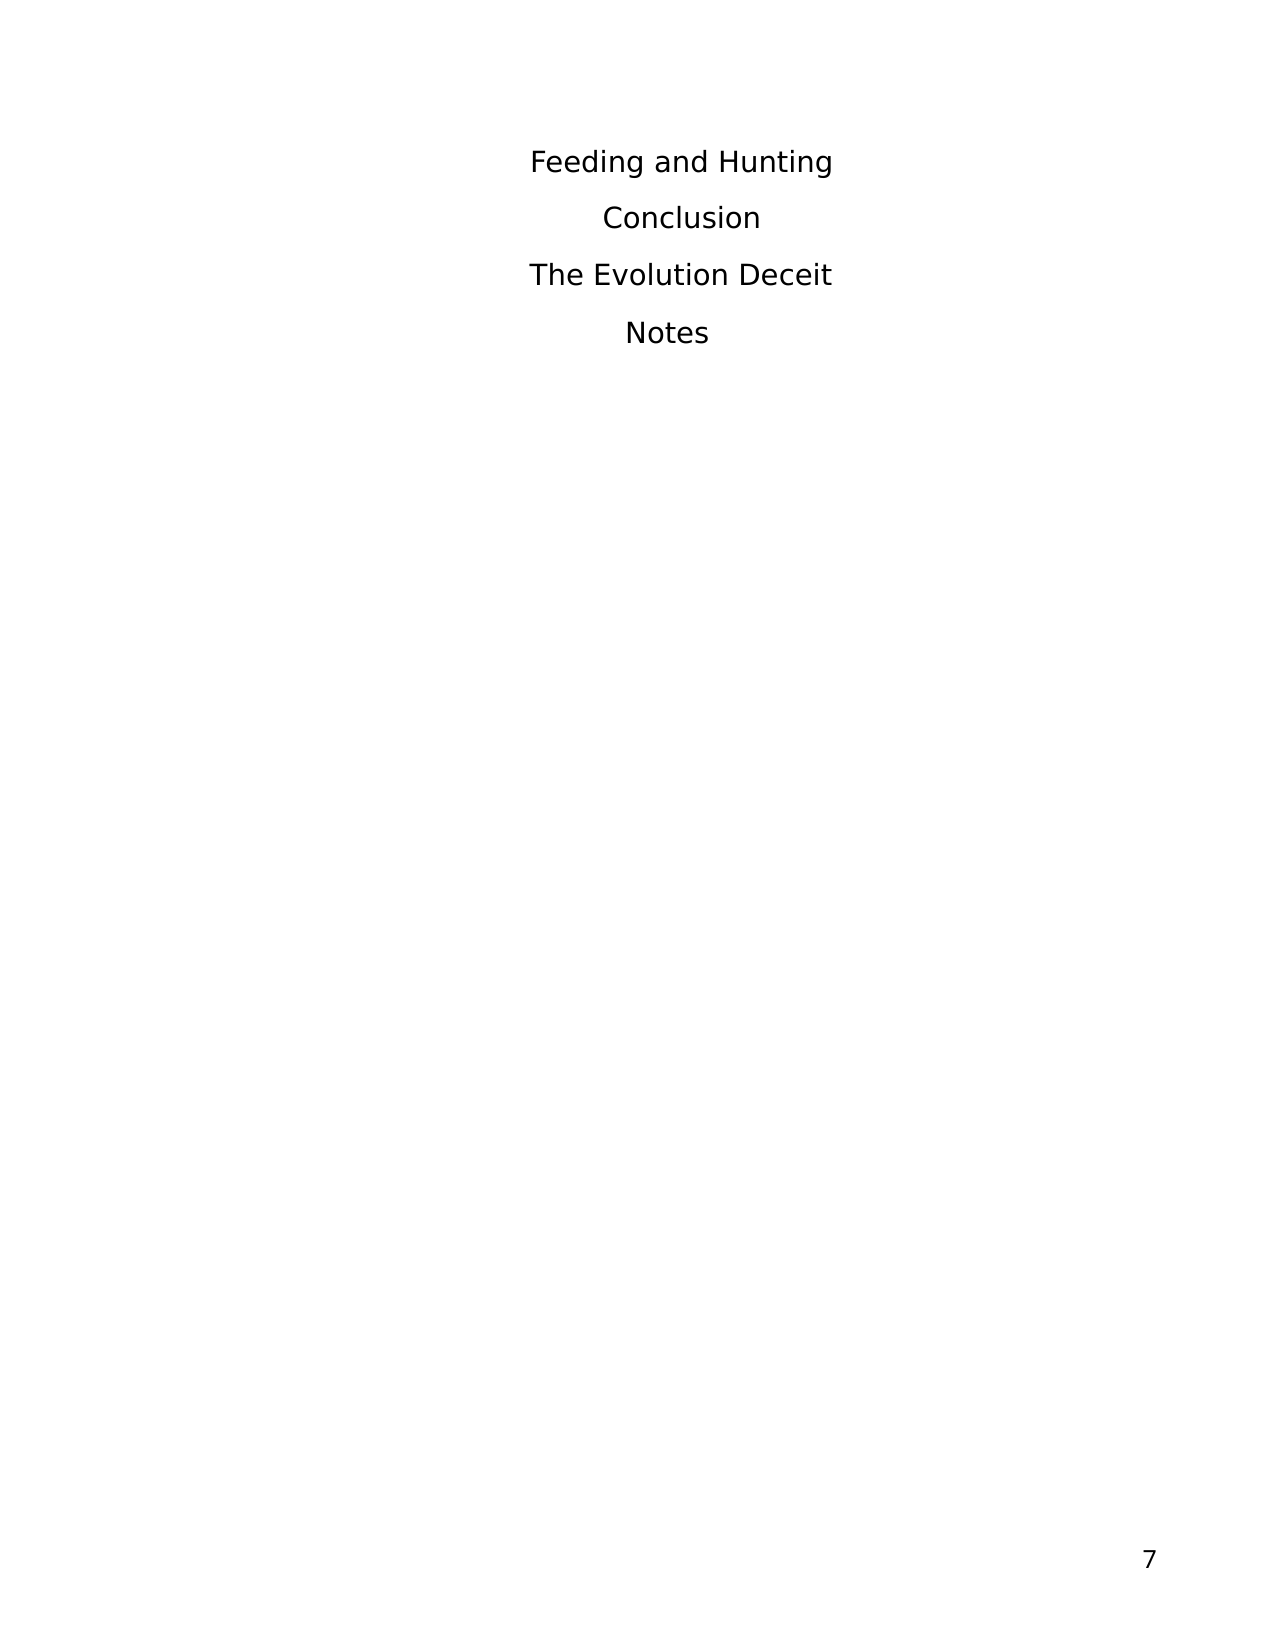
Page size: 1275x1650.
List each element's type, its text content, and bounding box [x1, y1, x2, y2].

text Feeding and Hunting [177, 148, 1157, 179]
text Notes [177, 316, 1157, 350]
text Conclusion [177, 204, 1157, 235]
text The Evolution Deceit [177, 260, 1157, 291]
